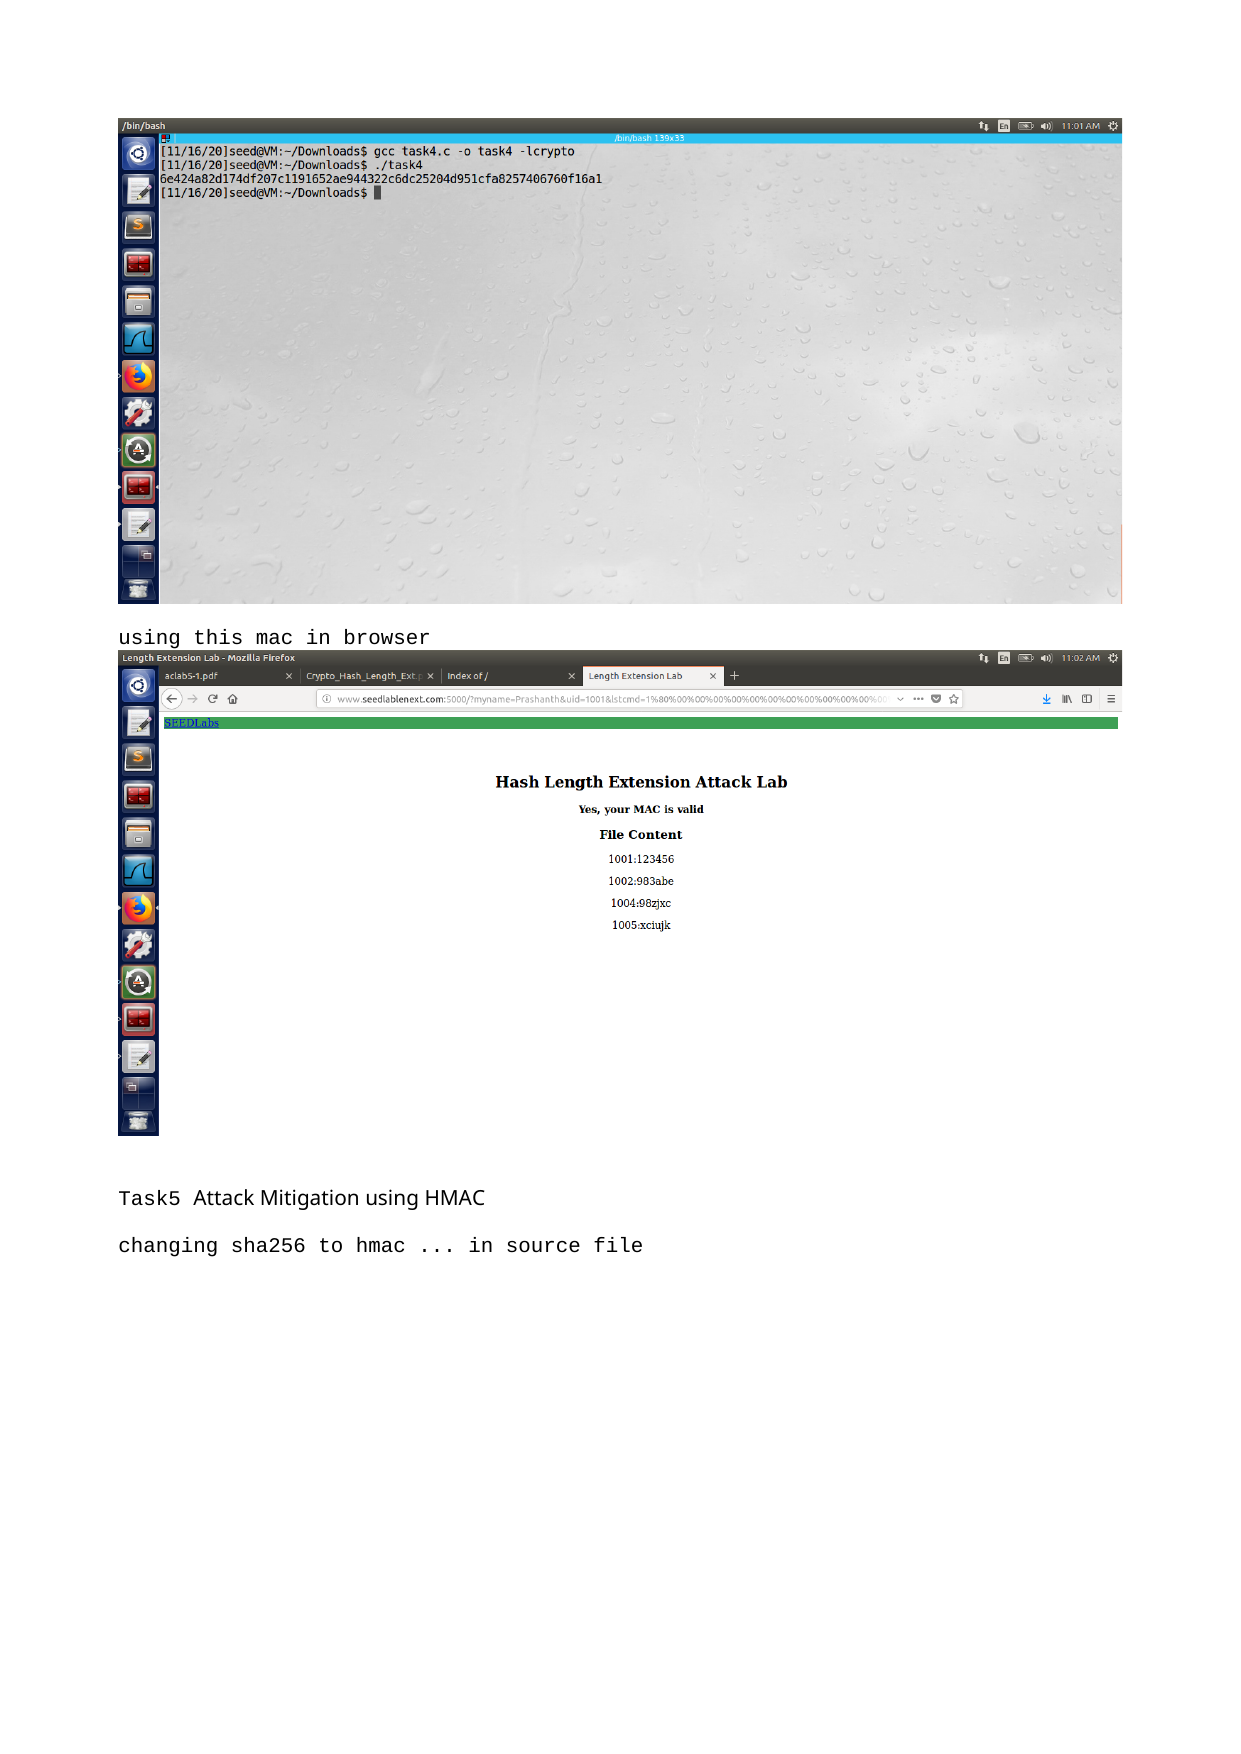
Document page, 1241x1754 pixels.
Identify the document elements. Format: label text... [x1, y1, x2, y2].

picture [118, 650, 1123, 1136]
text Task5 Attack Mitigation using HMAC [118, 1183, 1122, 1211]
text using this mac in browser [118, 627, 1122, 650]
text changing sha256 to hmac ... in source file [118, 1235, 1122, 1258]
picture [118, 118, 1123, 604]
